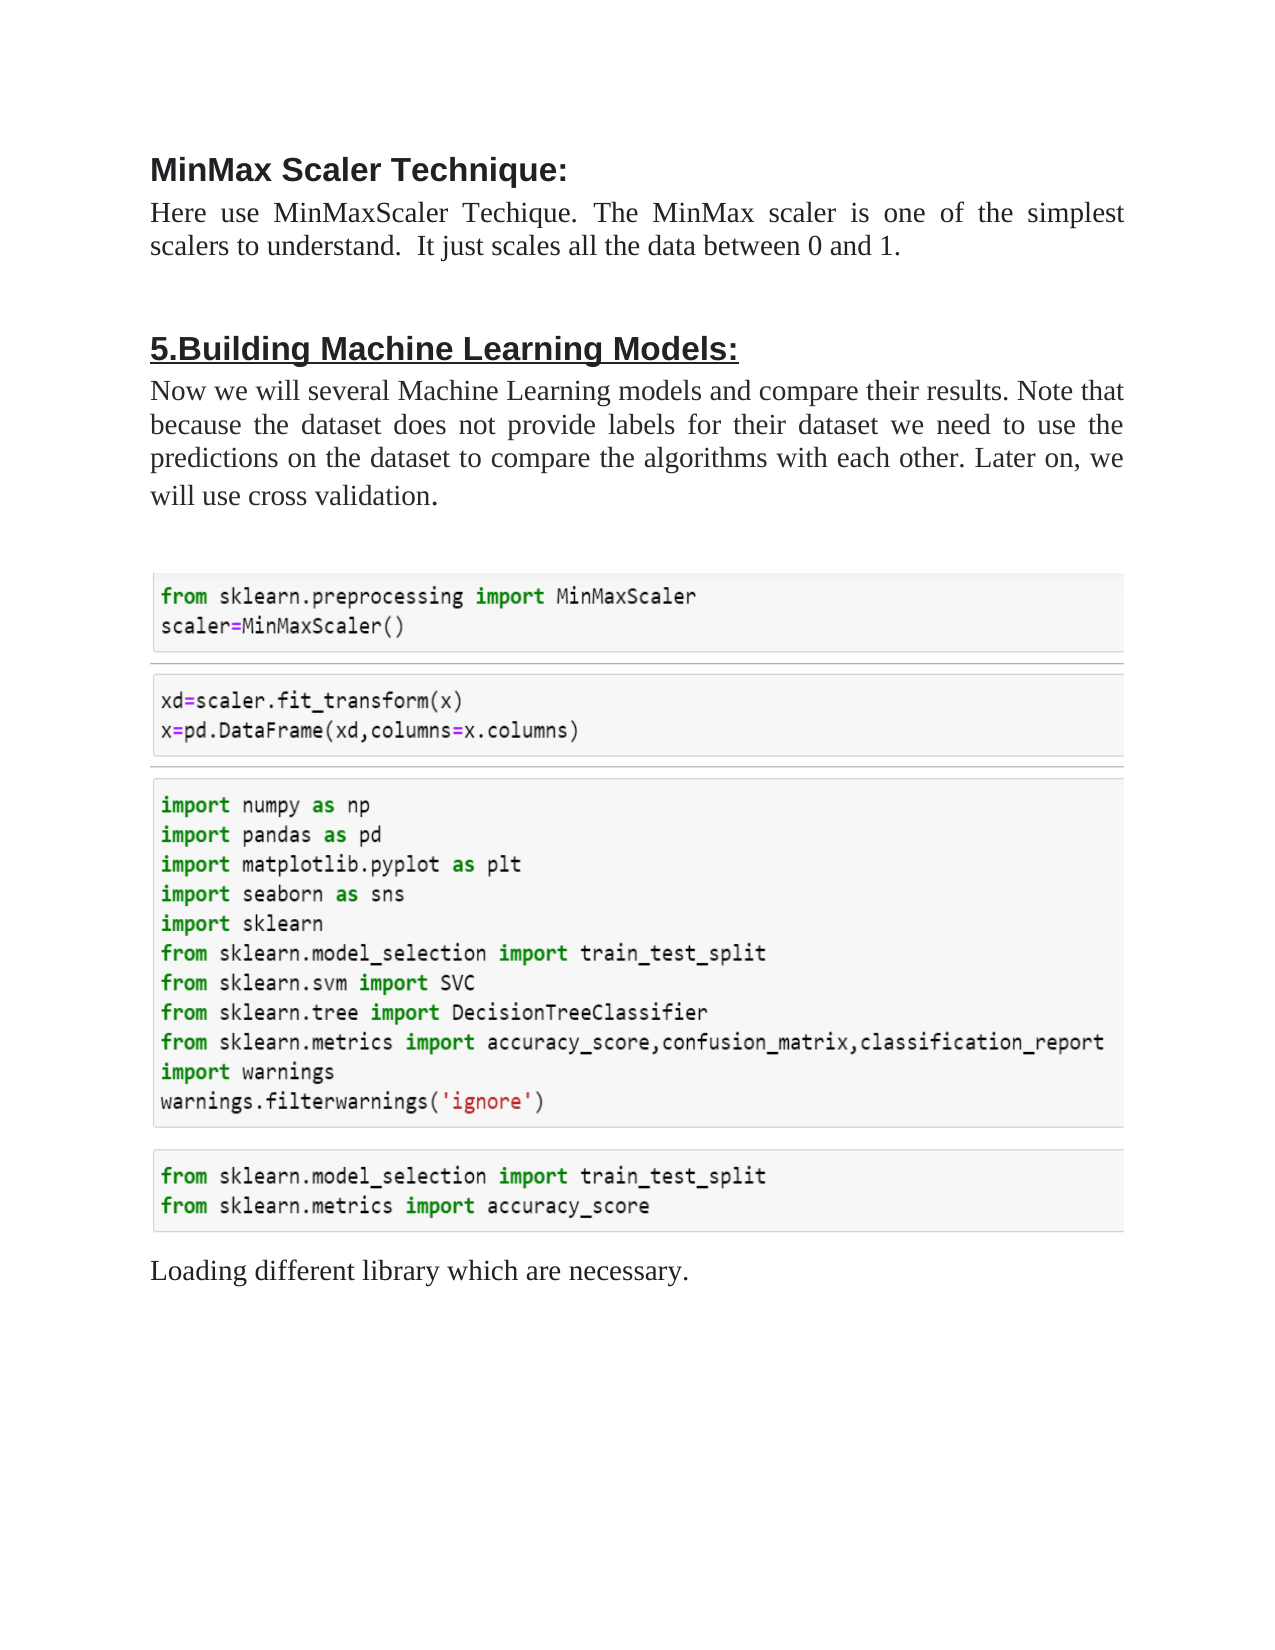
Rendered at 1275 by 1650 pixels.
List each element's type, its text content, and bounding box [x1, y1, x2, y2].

text Now we will several Machine Learning models and compare their results. Note that because the dataset does not provide labels for their dataset we need to use the predictions on the dataset to compare the algorithms with each other. Later on, we will use cross validation. [150, 373, 1125, 512]
text 5.Building Machine Learning Models: [150, 329, 1125, 367]
text Loading different library which are necessary. [150, 1253, 1125, 1287]
text Here use MinMaxScaler Techique. The MinMax scaler is one of the simplest scalers to understand. It just scales all the data between 0 and 1. [150, 195, 1125, 262]
text MinMax Scaler Technique: [150, 150, 1125, 188]
